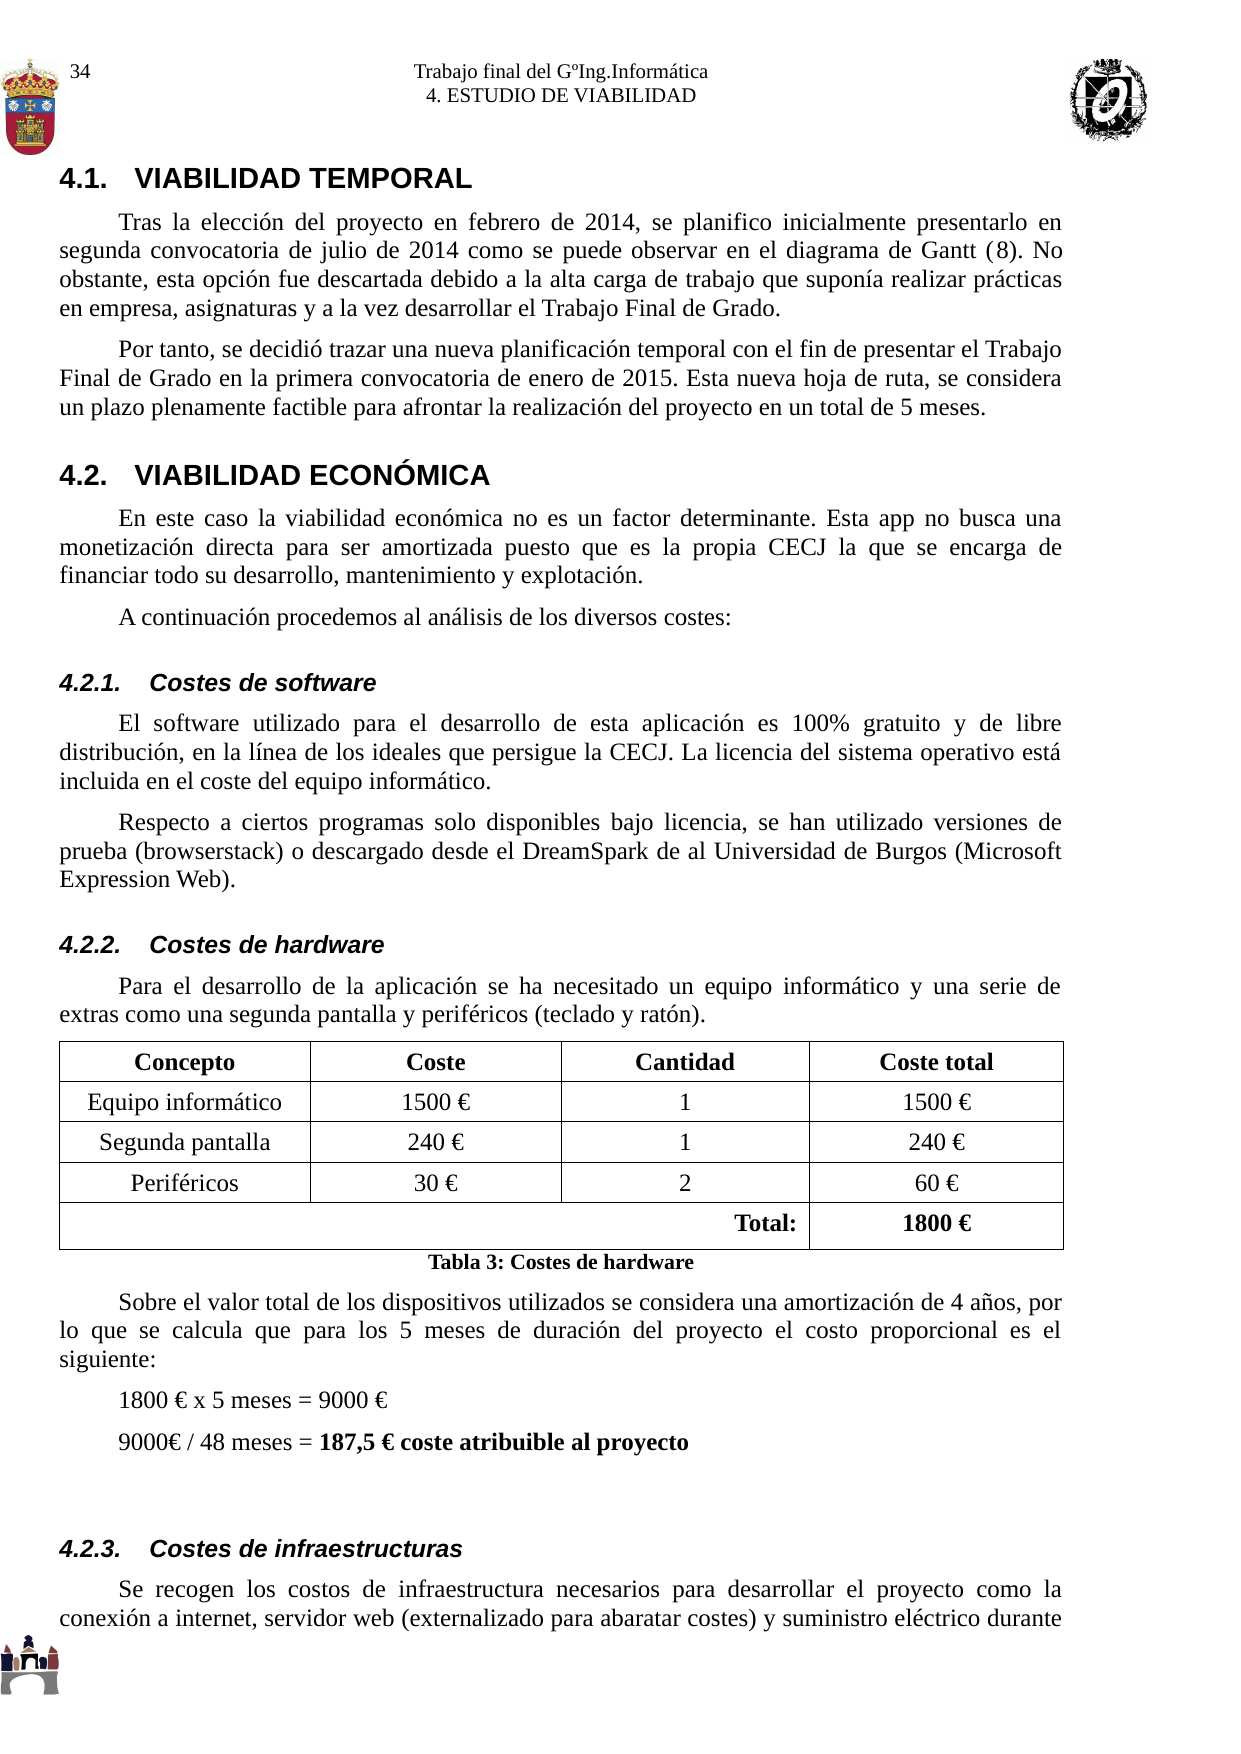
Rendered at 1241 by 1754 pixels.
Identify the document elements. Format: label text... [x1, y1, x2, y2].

text A continuación procedemos al análisis de los diversos costes: [59, 602, 1063, 631]
subtitle VIABILIDAD TEMPORAL [59, 161, 1063, 195]
text Se recogen los costos de infraestructura necesarios para desarrollar el proyecto como la conexión a internet, servidor web (externalizado para abaratar costes) y suministro eléctrico durante [59, 1574, 1063, 1632]
subtitle Costes de infraestructuras [59, 1534, 1063, 1562]
table_cell 2 [562, 1163, 809, 1202]
table_header Cantidad [562, 1042, 809, 1081]
subtitle Costes de software [59, 668, 1063, 696]
subtitle VIABILIDAD ECONÓMICA [59, 458, 1063, 491]
table_cell Total: [60, 1203, 809, 1249]
table_cell 1800 € [810, 1203, 1063, 1249]
table_cell 1 [562, 1122, 809, 1162]
subtitle Costes de hardware [59, 931, 1063, 959]
table_header Coste [311, 1042, 561, 1081]
table_cell 240 € [311, 1122, 561, 1162]
table_cell 60 € [810, 1163, 1063, 1202]
table_cell 1500 € [311, 1082, 561, 1121]
picture [0, 1634, 59, 1695]
table_cell 1 [562, 1082, 809, 1121]
text Sobre el valor total de los dispositivos utilizados se considera una amortización de 4 años, por lo que se calcula que para los 5 meses de duración del proyecto el costo proporcional es el siguiente: [59, 1287, 1063, 1373]
text El software utilizado para el desarrollo de esta aplicación es 100% gratuito y de libre distribución, en la línea de los ideales que persigue la CECJ. La licencia del sistema operativo está incluida en el coste del equipo informático. [59, 708, 1063, 794]
text Tras la elección del proyecto en febrero de 2014, se planifico inicialmente presentarlo en segunda convocatoria de julio de 2014 como se puede observar en el diagrama de Gantt (Ilustración 8). No obstante, esta opción fue descartada debido a la alta carga de trabajo que suponía realizar prácticas en empresa, asignaturas y a la vez desarrollar el Trabajo Final de Grado. [59, 207, 1063, 322]
table_cell Segunda pantalla [60, 1122, 310, 1162]
picture [0, 59, 59, 155]
text 1800 € x 5 meses = 9000 € [59, 1385, 1063, 1414]
text Tabla 3: Costes de hardware [59, 1250, 1063, 1274]
text 9000€ / 48 meses = 187,5 € coste atribuible al proyecto [59, 1427, 1063, 1455]
table_header Concepto [60, 1042, 310, 1081]
table_cell Equipo informático [60, 1082, 310, 1121]
picture [1063, 59, 1152, 144]
text Para el desarrollo de la aplicación se ha necesitado un equipo informático y una serie de extras como una segunda pantalla y periféricos (teclado y ratón). [59, 971, 1063, 1028]
table_cell 30 € [311, 1163, 561, 1202]
table_cell 240 € [810, 1122, 1063, 1162]
text Por tanto, se decidió trazar una nueva planificación temporal con el fin de presentar el Trabajo Final de Grado en la primera convocatoria de enero de 2015. Esta nueva hoja de ruta, se considera un plazo plenamente factible para afrontar la realización del proyecto en un total de 5 meses. [59, 334, 1063, 421]
text Respecto a ciertos programas solo disponibles bajo licencia, se han utilizado versiones de prueba (browserstack) o descargado desde el DreamSpark de al Universidad de Burgos (Microsoft Expression Web). [59, 807, 1063, 893]
table_cell 1500 € [810, 1082, 1063, 1121]
table_header Coste total [810, 1042, 1063, 1081]
table_cell Periféricos [60, 1163, 310, 1202]
text En este caso la viabilidad económica no es un factor determinante. Esta app no busca una monetización directa para ser amortizada puesto que es la propia CECJ la que se encarga de financiar todo su desarrollo, mantenimiento y explotación. [59, 503, 1063, 589]
